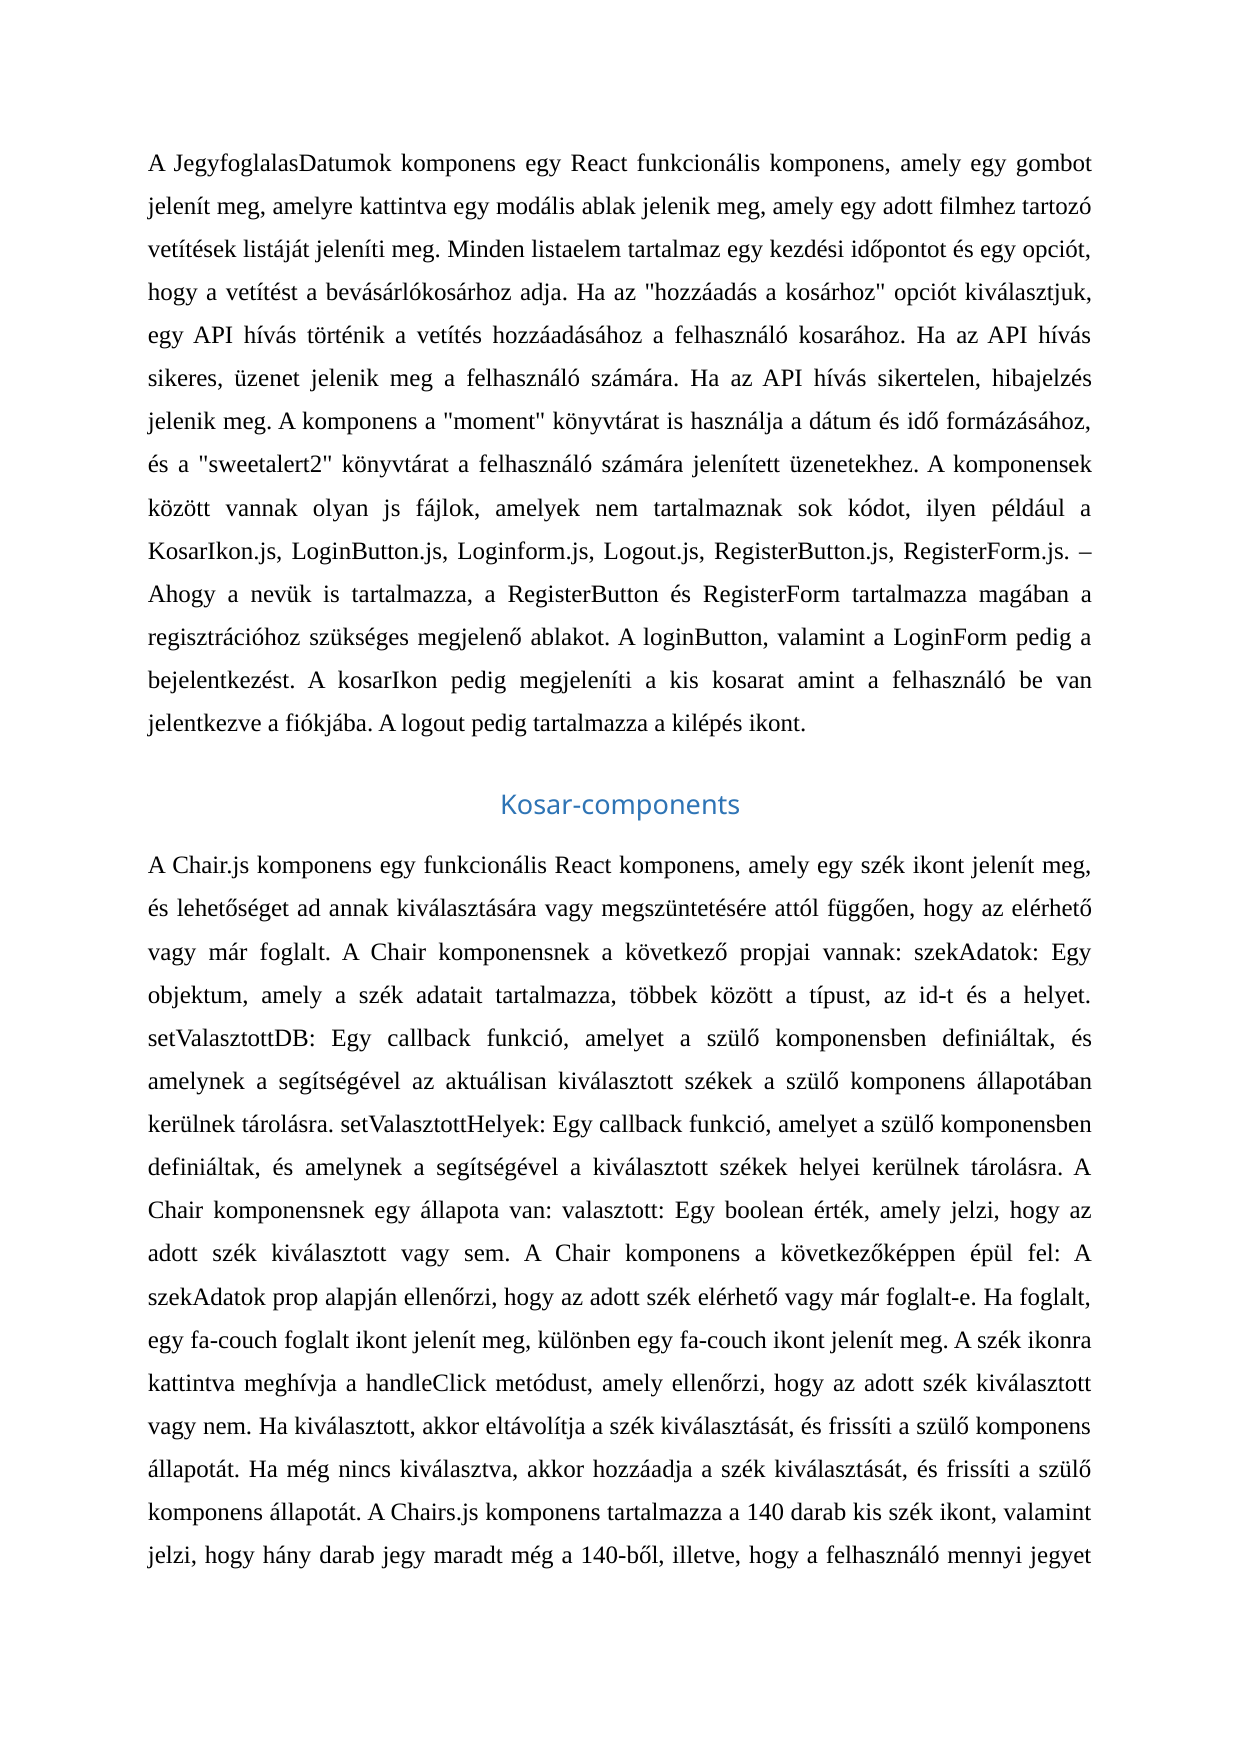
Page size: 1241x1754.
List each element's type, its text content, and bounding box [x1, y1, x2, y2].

text A Chair.js komponens egy funkcionális React komponens, amely egy szék ikont jelenít meg, és lehetőséget ad annak kiválasztására vagy megszüntetésére attól függően, hogy az elérhető vagy már foglalt. A Chair komponensnek a következő propjai vannak: szekAdatok: Egy objektum, amely a szék adatait tartalmazza, többek között a típust, az id-t és a helyet. setValasztottDB: Egy callback funkció, amelyet a szülő komponensben definiáltak, és amelynek a segítségével az aktuálisan kiválasztott székek a szülő komponens állapotában kerülnek tárolásra. setValasztottHelyek: Egy callback funkció, amelyet a szülő komponensben definiáltak, és amelynek a segítségével a kiválasztott székek helyei kerülnek tárolásra. A Chair komponensnek egy állapota van: valasztott: Egy boolean érték, amely jelzi, hogy az adott szék kiválasztott vagy sem. A Chair komponens a következőképpen épül fel: A szekAdatok prop alapján ellenőrzi, hogy az adott szék elérhető vagy már foglalt-e. Ha foglalt, egy fa-couch foglalt ikont jelenít meg, különben egy fa-couch ikont jelenít meg. A szék ikonra kattintva meghívja a handleClick metódust, amely ellenőrzi, hogy az adott szék kiválasztott vagy nem. Ha kiválasztott, akkor eltávolítja a szék kiválasztását, és frissíti a szülő komponens állapotát. Ha még nincs kiválasztva, akkor hozzáadja a szék kiválasztását, és frissíti a szülő komponens állapotát. A Chairs.js komponens tartalmazza a 140 darab kis szék ikont, valamint jelzi, hogy hány darab jegy maradt még a 140-ből, illetve, hogy a felhasználó mennyi jegyet [148, 850, 1093, 1569]
text A JegyfoglalasDatumok komponens egy React funkcionális komponens, amely egy gombot jelenít meg, amelyre kattintva egy modális ablak jelenik meg, amely egy adott filmhez tartozó vetítések listáját jeleníti meg. Minden listaelem tartalmaz egy kezdési időpontot és egy opciót, hogy a vetítést a bevásárlókosárhoz adja. Ha az "hozzáadás a kosárhoz" opciót kiválasztjuk, egy API hívás történik a vetítés hozzáadásához a felhasználó kosarához. Ha az API hívás sikeres, üzenet jelenik meg a felhasználó számára. Ha az API hívás sikertelen, hibajelzés jelenik meg. A komponens a "moment" könyvtárat is használja a dátum és idő formázásához, és a "sweetalert2" könyvtárat a felhasználó számára jelenített üzenetekhez. A komponensek között vannak olyan js fájlok, amelyek nem tartalmaznak sok kódot, ilyen például a KosarIkon.js, LoginButton.js, Loginform.js, Logout.js, RegisterButton.js, RegisterForm.js. – Ahogy a nevük is tartalmazza, a RegisterButton és RegisterForm tartalmazza magában a regisztrációhoz szükséges megjelenő ablakot. A loginButton, valamint a LoginForm pedig a bejelentkezést. A kosarIkon pedig megjeleníti a kis kosarat amint a felhasználó be van jelentkezve a fiókjába. A logout pedig tartalmazza a kilépés ikont. [148, 148, 1093, 737]
subtitle Kosar-components [148, 786, 1093, 822]
